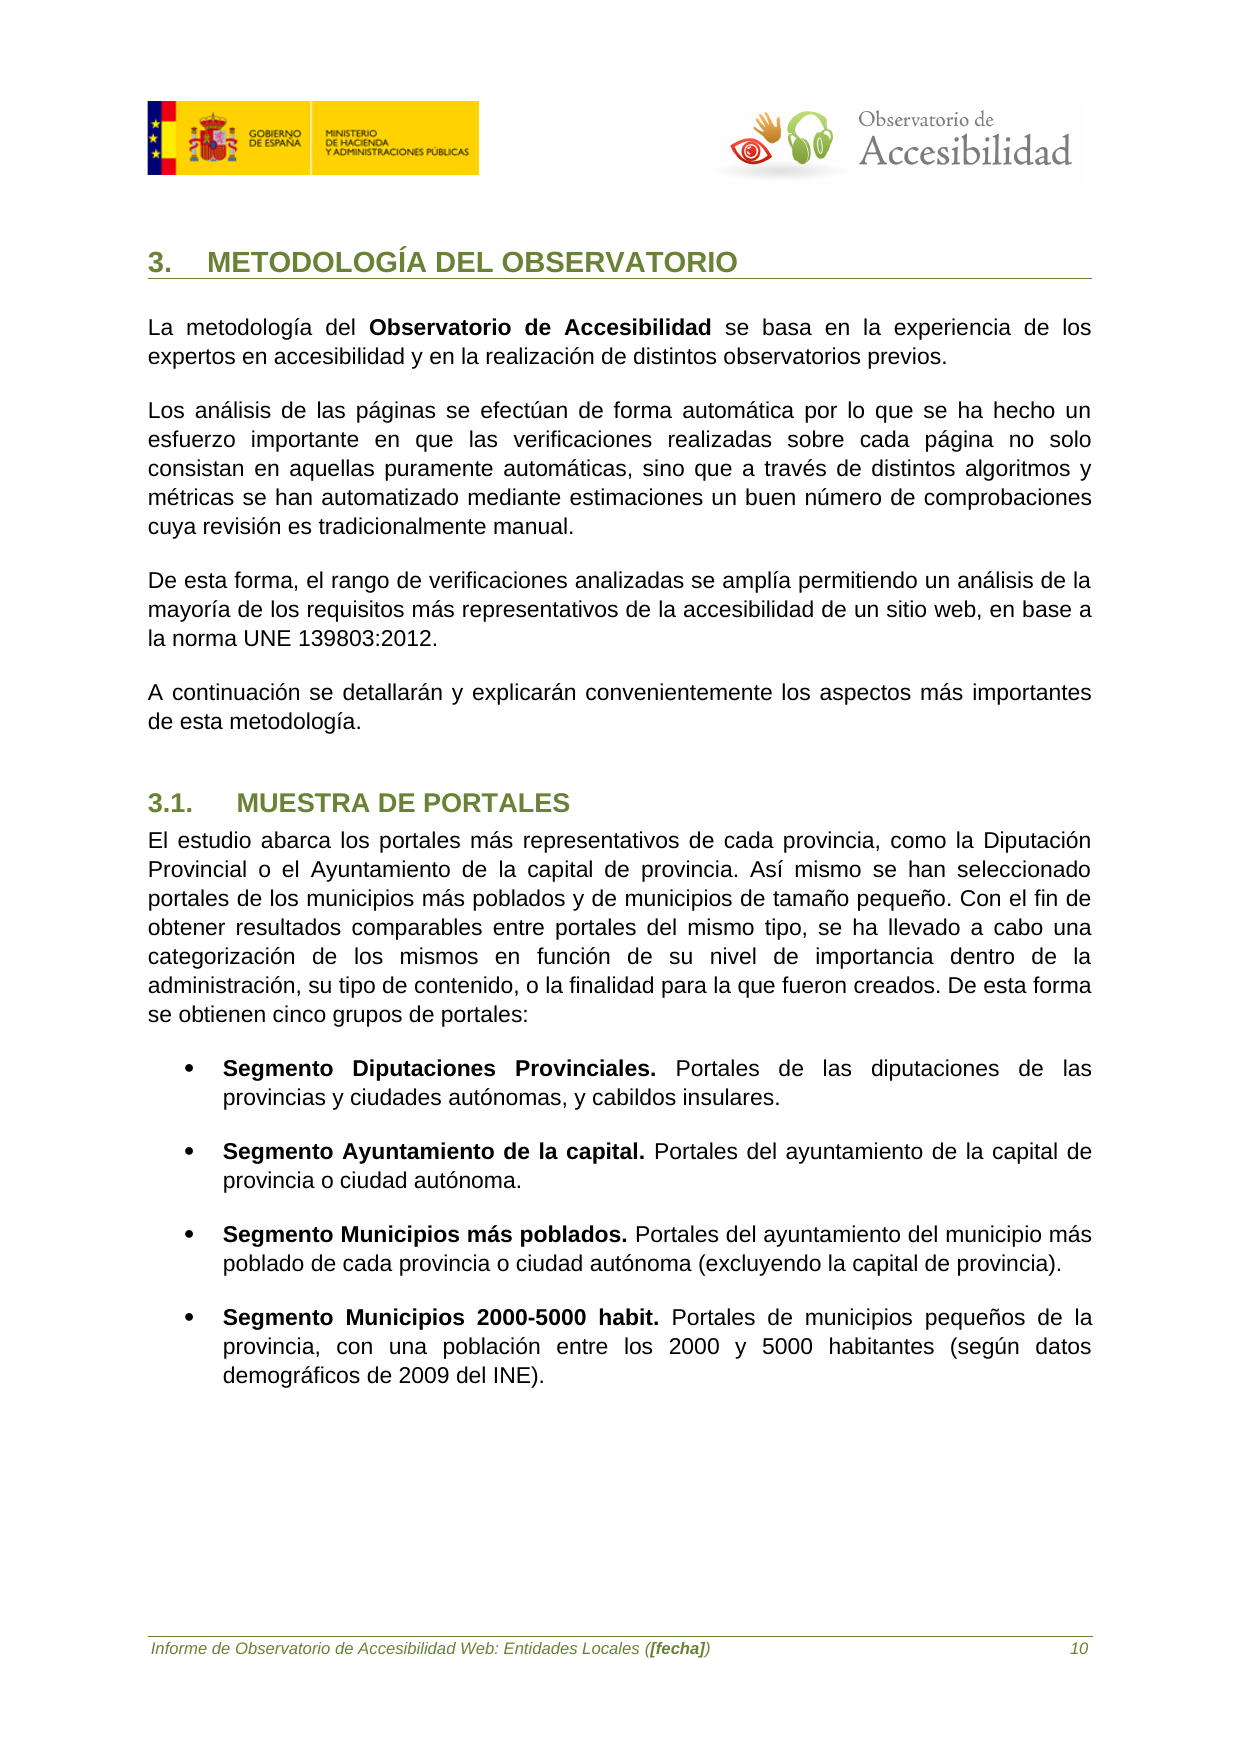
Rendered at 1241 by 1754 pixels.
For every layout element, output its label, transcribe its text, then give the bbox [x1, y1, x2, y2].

text El estudio abarca los portales más representativos de cada provincia, como la Diputación Provincial o el Ayuntamiento de la capital de provincia. Así mismo se han seleccionado portales de los municipios más poblados y de municipios de tamaño pequeño. Con el fin de obtener resultados comparables entre portales del mismo tipo, se ha llevado a cabo una categorización de los mismos en función de su nivel de importancia dentro de la administración, su tipo de contenido, o la finalidad para la que fueron creados. De esta forma se obtienen cinco grupos de portales: [148, 827, 1092, 1027]
picture [710, 102, 1086, 185]
subtitle Metodología del Observatorio [148, 245, 1092, 278]
text De esta forma, el rango de verificaciones analizadas se amplía permitiendo un análisis de la mayoría de los requisitos más representativos de la accesibilidad de un sitio web, en base a la norma UNE 139803:2012. [148, 567, 1092, 651]
list Segmento Municipios más poblados. Portales del ayuntamiento del municipio más poblado de cada provincia o ciudad autónoma (excluyendo la capital de provincia). [185, 1221, 1092, 1276]
subtitle Muestra de Portales [148, 787, 1092, 818]
list Segmento Municipios 2000-5000 habit. Portales de municipios pequeños de la provincia, con una población entre los 2000 y 5000 habitantes (según datos demográficos de 2009 del INE). [185, 1304, 1092, 1388]
list Segmento Ayuntamiento de la capital. Portales del ayuntamiento de la capital de provincia o ciudad autónoma. [185, 1138, 1092, 1193]
list Segmento Diputaciones Provinciales. Portales de las diputaciones de las provincias y ciudades autónomas, y cabildos insulares. [185, 1055, 1092, 1110]
picture [147, 101, 479, 175]
text Los análisis de las páginas se efectúan de forma automática por lo que se ha hecho un esfuerzo importante en que las verificaciones realizadas sobre cada página no solo consistan en aquellas puramente automáticas, sino que a través de distintos algoritmos y métricas se han automatizado mediante estimaciones un buen número de comprobaciones cuya revisión es tradicionalmente manual. [148, 397, 1092, 539]
text A continuación se detallarán y explicarán convenientemente los aspectos más importantes de esta metodología. [148, 679, 1092, 734]
text La metodología del Observatorio de Accesibilidad se basa en la experiencia de los expertos en accesibilidad y en la realización de distintos observatorios previos. [148, 314, 1092, 369]
